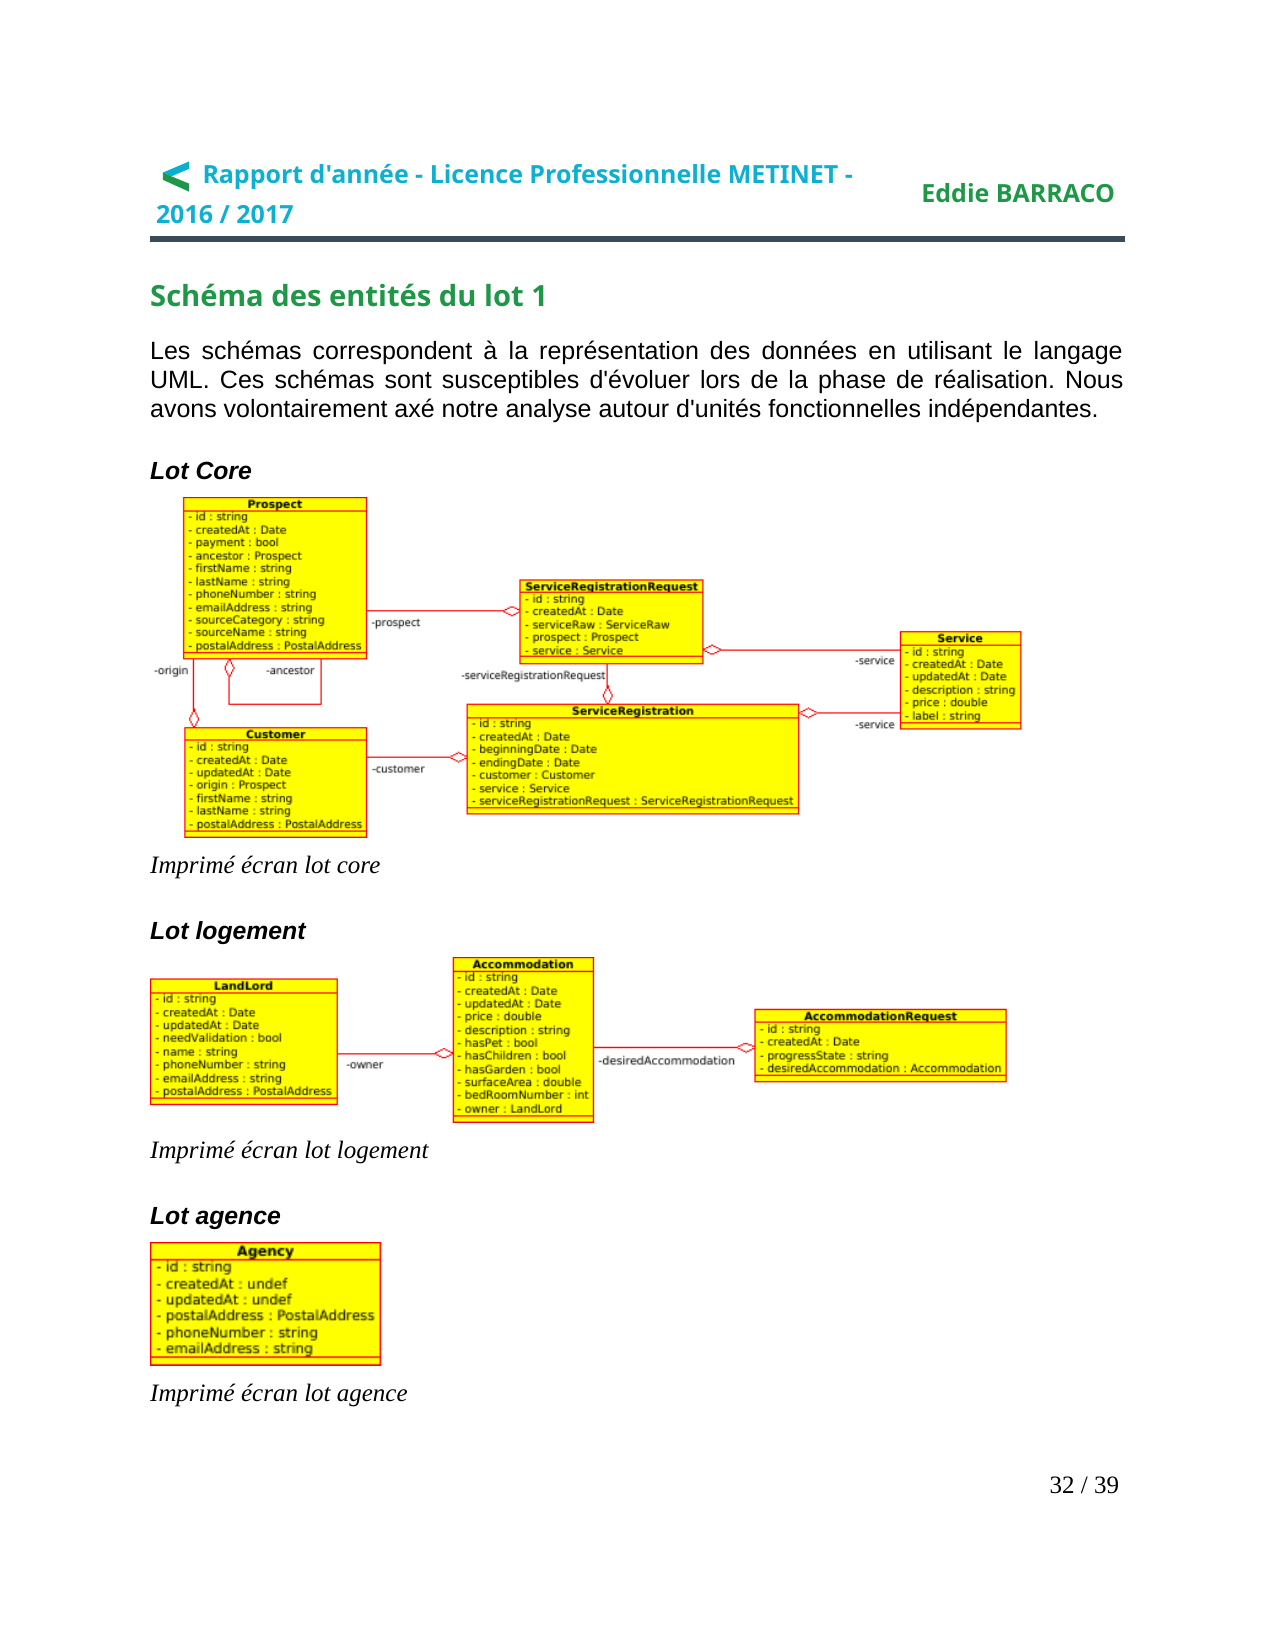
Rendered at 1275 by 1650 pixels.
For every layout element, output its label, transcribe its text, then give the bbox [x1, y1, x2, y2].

text Imprimé écran lot agence [150, 1378, 1125, 1407]
picture [150, 1242, 383, 1366]
text Imprimé écran lot core [150, 850, 1125, 879]
subtitle Lot agence [150, 1201, 1125, 1230]
subtitle Schéma des entités du lot 1 [150, 275, 1125, 315]
subtitle Lot logement [150, 916, 1125, 945]
picture [150, 497, 1024, 838]
text Les schémas correspondent à la représentation des données en utilisant le langage UML. Ces schémas sont susceptibles d'évoluer lors de la phase de réalisation. Nous avons volontairement axé notre analyse autour d'unités fonctionnelles indépendantes. [150, 336, 1125, 422]
text Imprimé écran lot logement [150, 1135, 1125, 1164]
subtitle Lot Core [150, 456, 1125, 485]
picture [150, 957, 1017, 1123]
